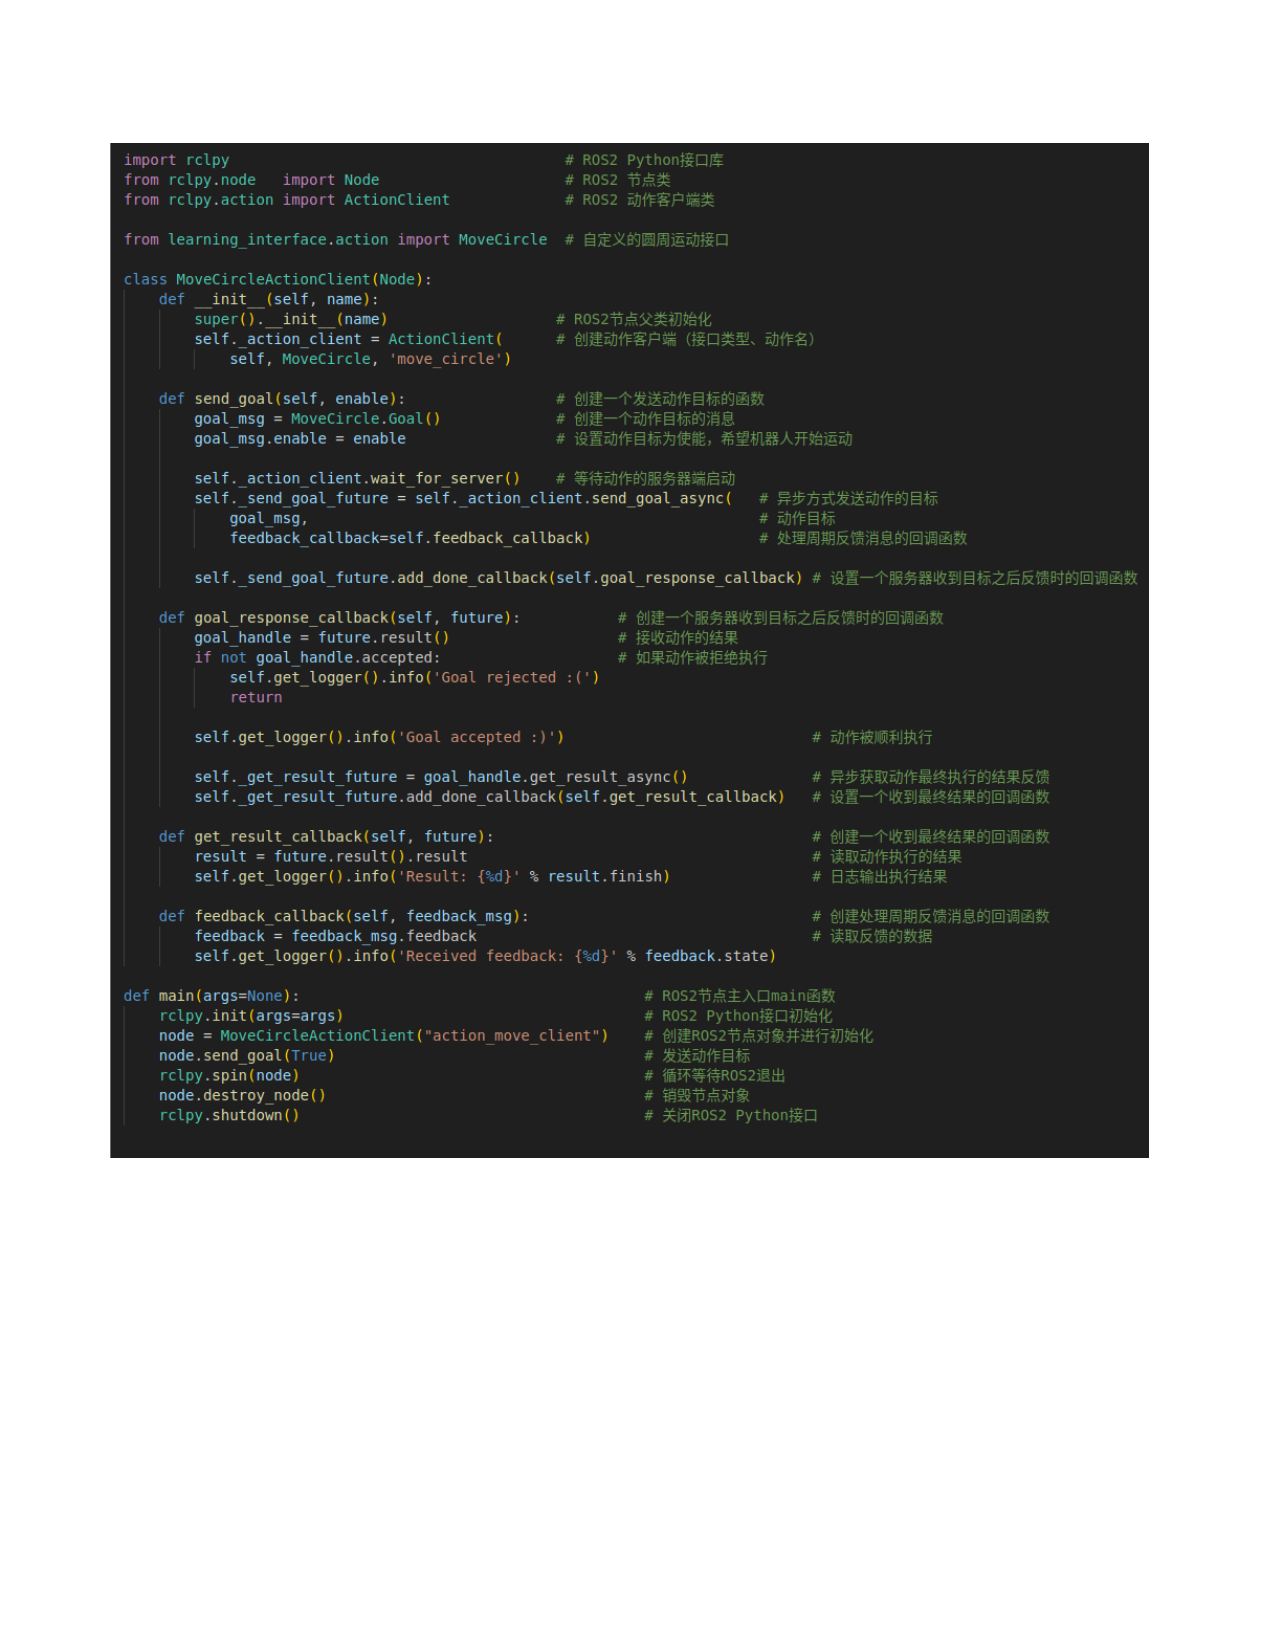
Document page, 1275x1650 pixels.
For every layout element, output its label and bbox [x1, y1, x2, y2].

picture [110, 143, 1149, 1158]
